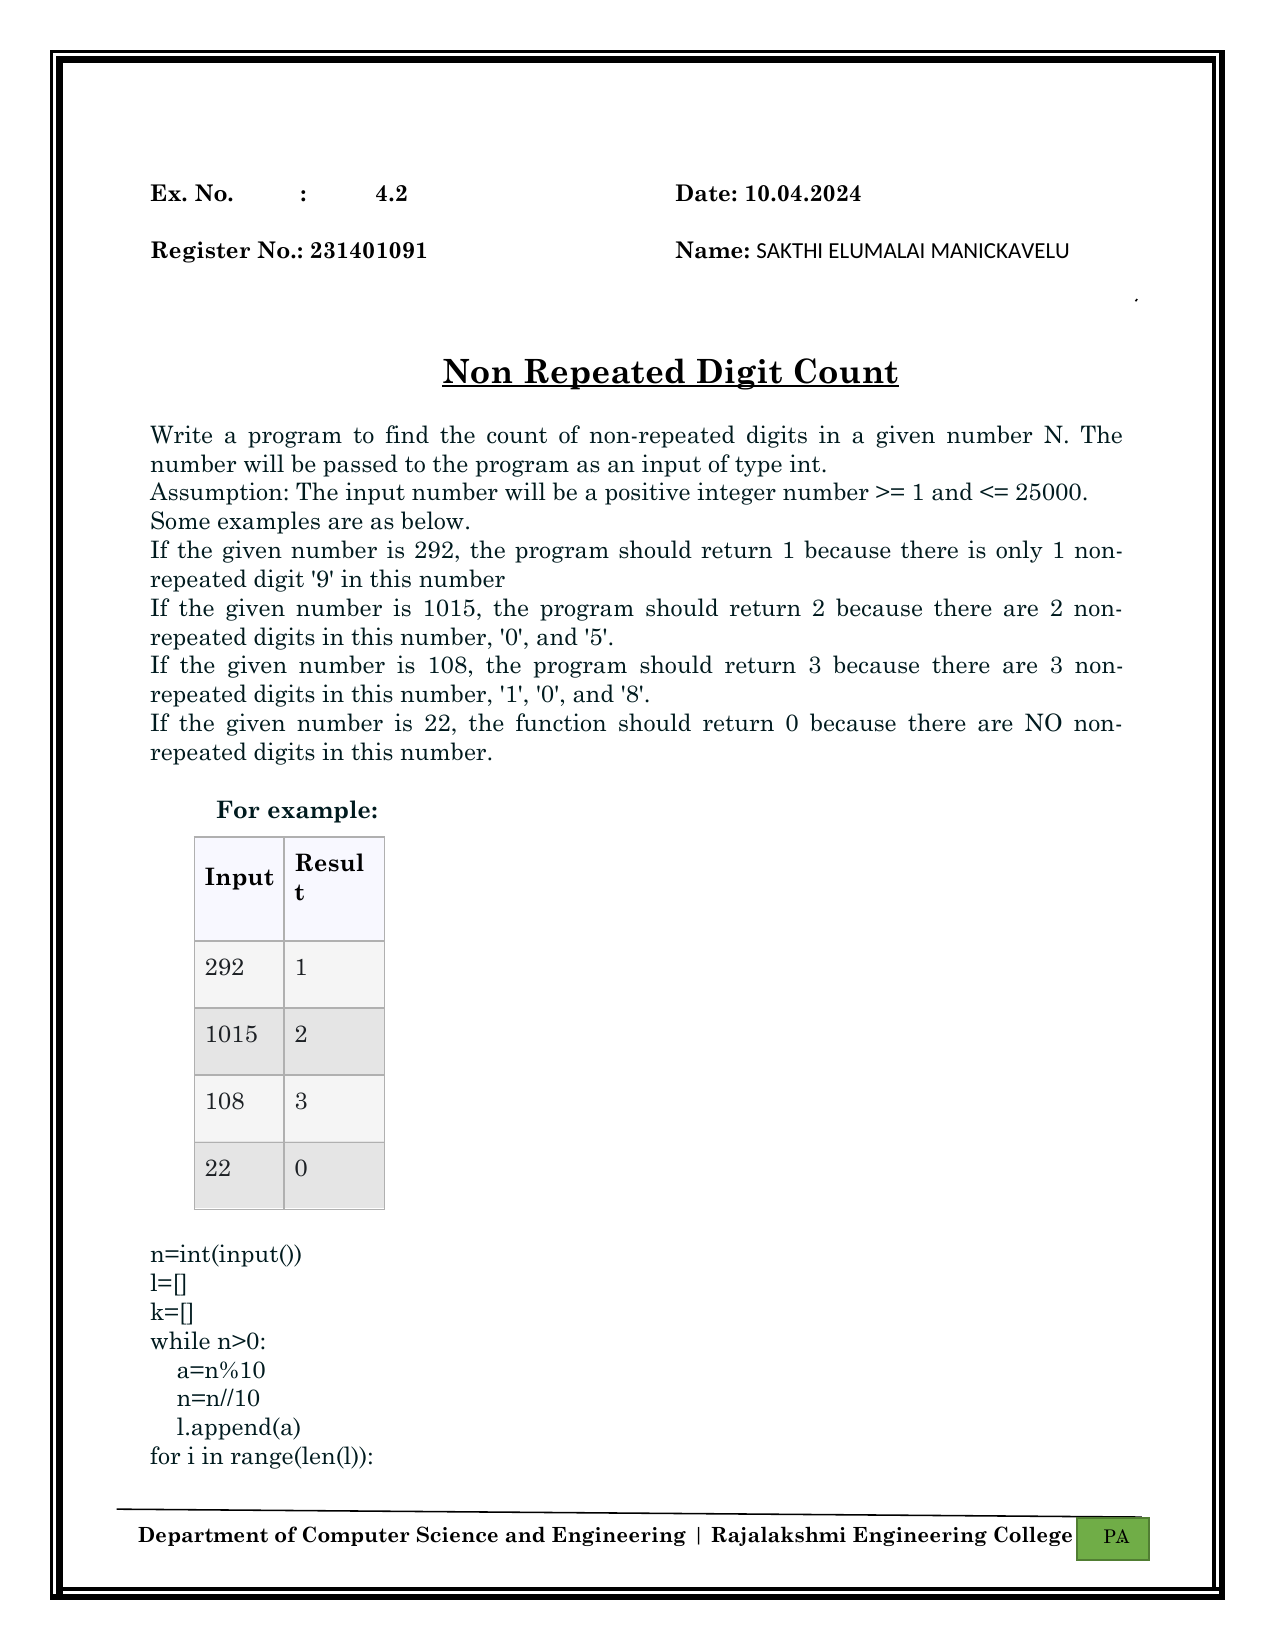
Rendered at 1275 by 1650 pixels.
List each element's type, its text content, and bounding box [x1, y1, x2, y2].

table_cell 1015 [195, 1009, 283, 1074]
text a=n%10 [150, 1354, 1125, 1383]
text while n>0: [150, 1326, 1125, 1354]
text Register No.: 231401091 Name: SAKTHI ELUMALAI MANICKAVELU [150, 236, 1125, 264]
text Non Repeated Digit Count [216, 350, 1125, 390]
text Assumption: The input number will be a positive integer number >= 1 and <= 25000. [150, 477, 1125, 506]
text k=[] [150, 1297, 1125, 1326]
text n=n//10 [150, 1383, 1125, 1412]
text l.append(a) [150, 1412, 1125, 1441]
table_header Input [195, 838, 283, 940]
text If the given number is 1015, the program should return 2 because there are 2 non-repeated digits in this number, '0', and '5'. [150, 593, 1125, 650]
table_cell 2 [285, 1009, 384, 1074]
text Some examples are as below. [150, 506, 1125, 535]
table_cell 292 [195, 942, 283, 1007]
text If the given number is 108, the program should return 3 because there are 3 non-repeated digits in this number, '1', '0', and '8'. [150, 650, 1125, 708]
table_header Result [285, 838, 384, 940]
table_cell 108 [195, 1076, 283, 1141]
table_cell 0 [285, 1143, 384, 1208]
text n=int(input()) [150, 1210, 1125, 1268]
text If the given number is 292, the program should return 1 because there is only 1 non-repeated digit '9' in this number [150, 535, 1125, 593]
text for i in range(len(l)): [150, 1441, 1125, 1470]
text If the given number is 22, the function should return 0 because there are NO non-repeated digits in this number. [150, 708, 1125, 766]
text For example: [216, 794, 1125, 823]
text Write a program to find the count of non-repeated digits in a given number N. The number will be passed to the program as an input of type int. [150, 419, 1125, 477]
text l=[] [150, 1268, 1125, 1297]
table_cell 22 [195, 1143, 283, 1208]
table_cell 1 [285, 942, 384, 1007]
table_cell 3 [285, 1076, 384, 1141]
text Ex. No. : 4.2 Date: 10.04.2024 [150, 179, 1125, 207]
